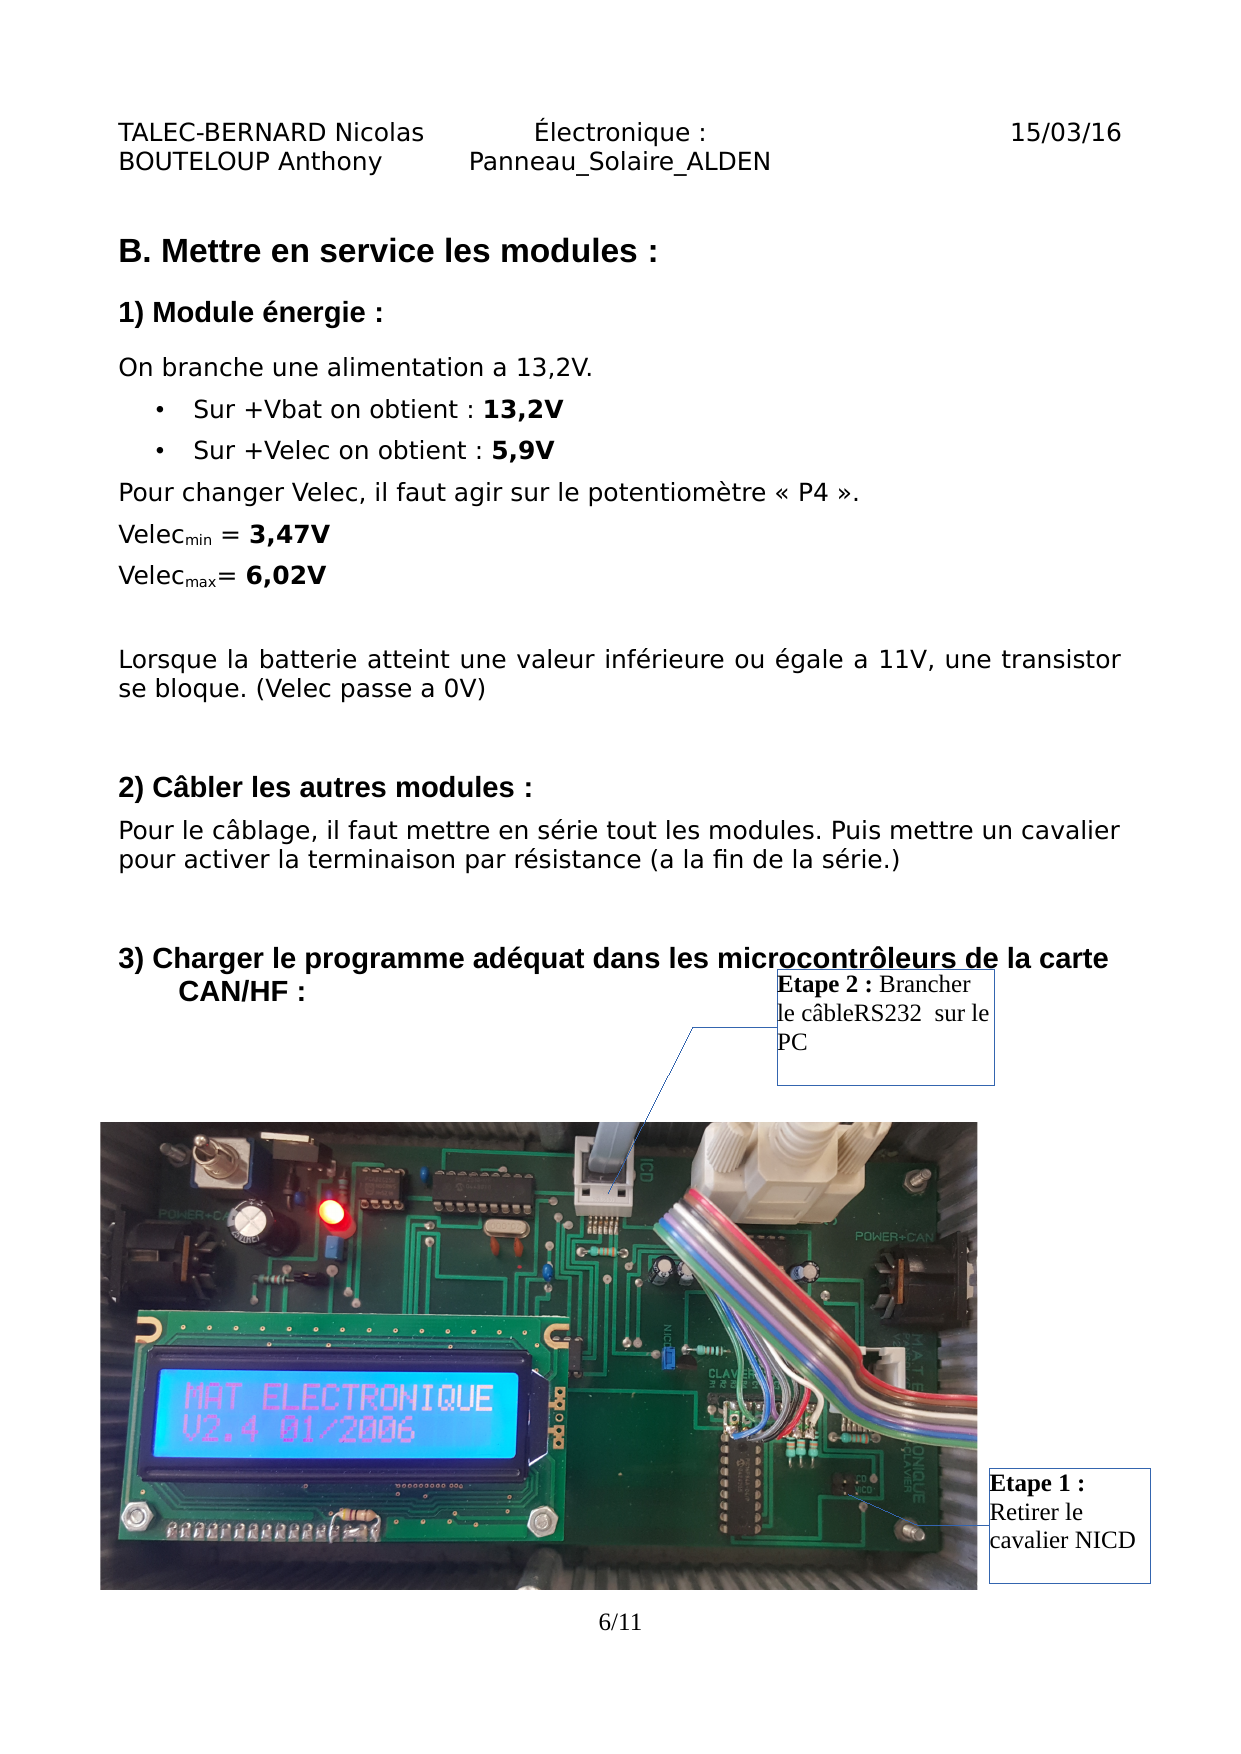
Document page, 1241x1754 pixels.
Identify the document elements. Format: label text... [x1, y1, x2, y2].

subtitle 2) Câbler les autres modules : [118, 770, 1122, 803]
subtitle 3) Charger le programme adéquat dans les microcontrôleurs de la carte CAN/HF : [118, 941, 1122, 1008]
text Pour le câblage, il faut mettre en série tout les modules. Puis mettre un cavalier pour activer la terminaison par résistance (a la fin de la série.) [118, 816, 1122, 874]
subtitle 1) Module énergie : [118, 294, 1122, 328]
text Velecmin = 3,47V [118, 520, 1122, 549]
text Velecmax= 6,02V [118, 561, 1122, 591]
list Sur +Vbat on obtient : 13,2V [156, 395, 1122, 424]
subtitle On branche une alimentation a 13,2V. [118, 353, 1122, 382]
subtitle B. Mettre en service les modules : [118, 231, 1122, 269]
text Lorsque la batterie atteint une valeur inférieure ou égale a 11V, une transistor se bloque. (Velec passe a 0V) [118, 645, 1122, 703]
list Sur +Velec on obtient : 5,9V [156, 436, 1122, 466]
text Pour changer Velec, il faut agir sur le potentiomètre « P4 ». [118, 478, 1122, 507]
picture [100, 1122, 978, 1590]
